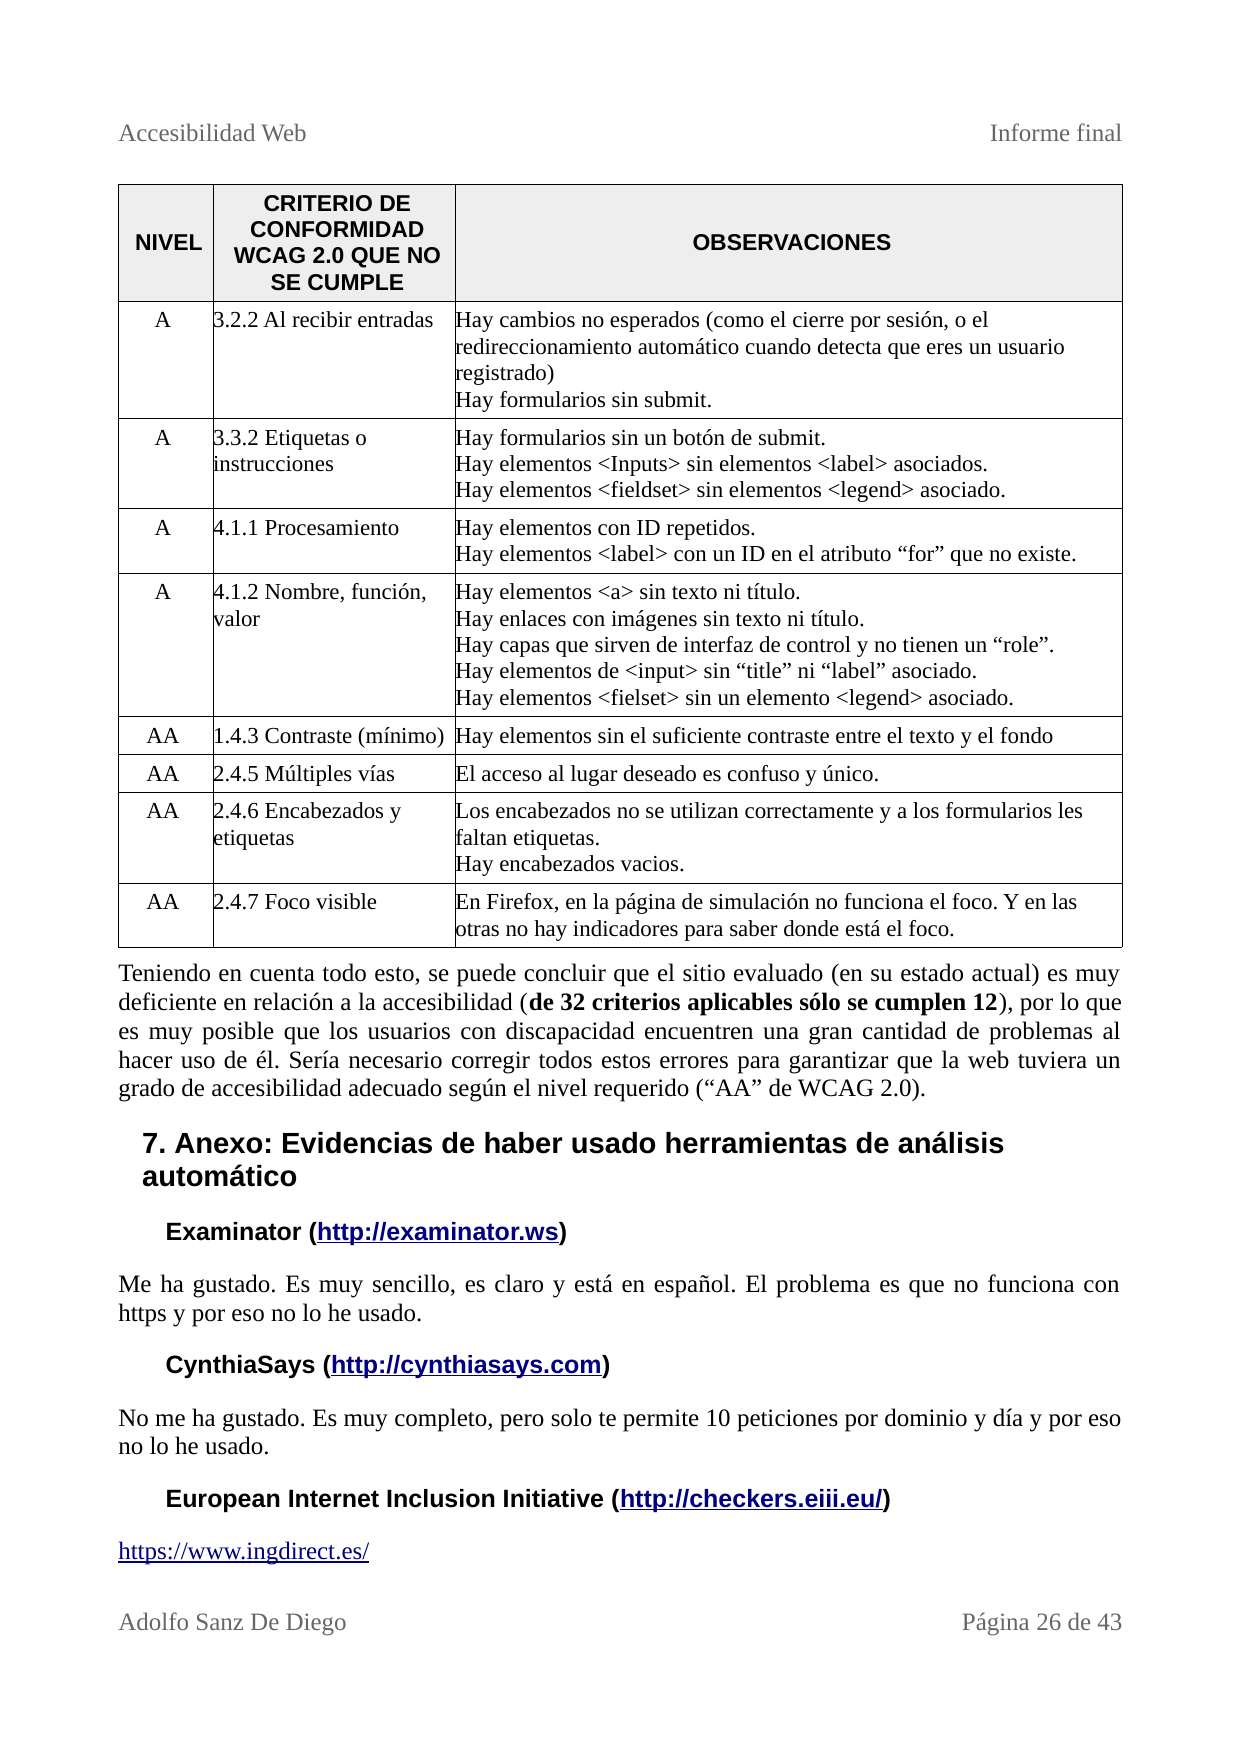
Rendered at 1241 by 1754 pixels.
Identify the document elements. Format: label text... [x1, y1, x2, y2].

table_cell AA [119, 884, 213, 947]
table_cell 2.4.5 Múltiples vías [214, 755, 455, 792]
subtitle CynthiaSays (http://cynthiasays.com) [165, 1350, 1122, 1379]
table_header OBSERVACIONES [456, 185, 1122, 301]
table_cell A [119, 574, 213, 716]
table_cell En Firefox, en la página de simulación no funciona el foco. Y en las otras no hay indicadores para saber donde está el foco. [456, 884, 1122, 947]
table_header CRITERIO DE CONFORMIDAD WCAG 2.0 QUE NO SE CUMPLE [214, 185, 455, 301]
text Teniendo en cuenta todo esto, se puede concluir que el sitio evaluado (en su estado actual) es muy deficiente en relación a la accesibilidad (de 32 criterios aplicables sólo se cumplen 12), por lo que es muy posible que los usuarios con discapacidad encuentren una gran cantidad de problemas al hacer uso de él. Sería necesario corregir todos estos errores para garantizar que la web tuviera un grado de accesibilidad adecuado según el nivel requerido (“AA” de WCAG 2.0). [118, 958, 1122, 1102]
table_cell AA [119, 755, 213, 792]
subtitle Anexo: Evidencias de haber usado herramientas de análisis automático [142, 1126, 1122, 1193]
text Me ha gustado. Es muy sencillo, es claro y está en español. El problema es que no funciona con https y por eso no lo he usado. [118, 1269, 1122, 1327]
table_cell 3.2.2 Al recibir entradas [214, 302, 455, 418]
subtitle European Internet Inclusion Initiative (http://checkers.eiii.eu/) [165, 1484, 1122, 1512]
table_header NIVEL [119, 185, 213, 301]
table_cell 3.3.2 Etiquetas o instrucciones [214, 419, 455, 508]
table_cell Hay elementos con ID repetidos. Hay elementos <label> con un ID en el atributo “for” que no existe. [456, 509, 1122, 573]
subtitle Examinator (http://examinator.ws) [165, 1217, 1122, 1245]
table_cell 2.4.6 Encabezados y etiquetas [214, 793, 455, 882]
table_cell 1.4.3 Contraste (mínimo) [214, 717, 455, 754]
table_cell Hay elementos <a> sin texto ni título. Hay enlaces con imágenes sin texto ni título. Hay capas que sirven de interfaz de control y no tienen un “role”. Hay elementos de <input> sin “title” ni “label” asociado. Hay elementos <fielset> sin un elemento <legend> asociado. [456, 574, 1122, 716]
table_cell AA [119, 793, 213, 882]
table_cell 4.1.2 Nombre, función, valor [214, 574, 455, 716]
table_cell AA [119, 717, 213, 754]
table_cell A [119, 302, 213, 418]
table_cell 2.4.7 Foco visible [214, 884, 455, 947]
table_cell 4.1.1 Procesamiento [214, 509, 455, 573]
table_cell A [119, 419, 213, 508]
table_cell Hay cambios no esperados (como el cierre por sesión, o el redireccionamiento automático cuando detecta que eres un usuario registrado) Hay formularios sin submit. [456, 302, 1122, 418]
text No me ha gustado. Es muy completo, pero solo te permite 10 peticiones por dominio y día y por eso no lo he usado. [118, 1403, 1122, 1460]
text https://www.ingdirect.es/ [118, 1536, 1122, 1565]
table_cell Hay formularios sin un botón de submit. Hay elementos <Inputs> sin elementos <label> asociados. Hay elementos <fieldset> sin elementos <legend> asociado. [456, 419, 1122, 508]
table_cell El acceso al lugar deseado es confuso y único. [456, 755, 1122, 792]
table_cell A [119, 509, 213, 573]
table_cell Los encabezados no se utilizan correctamente y a los formularios les faltan etiquetas. Hay encabezados vacios. [456, 793, 1122, 882]
table_cell Hay elementos sin el suficiente contraste entre el texto y el fondo [456, 717, 1122, 754]
